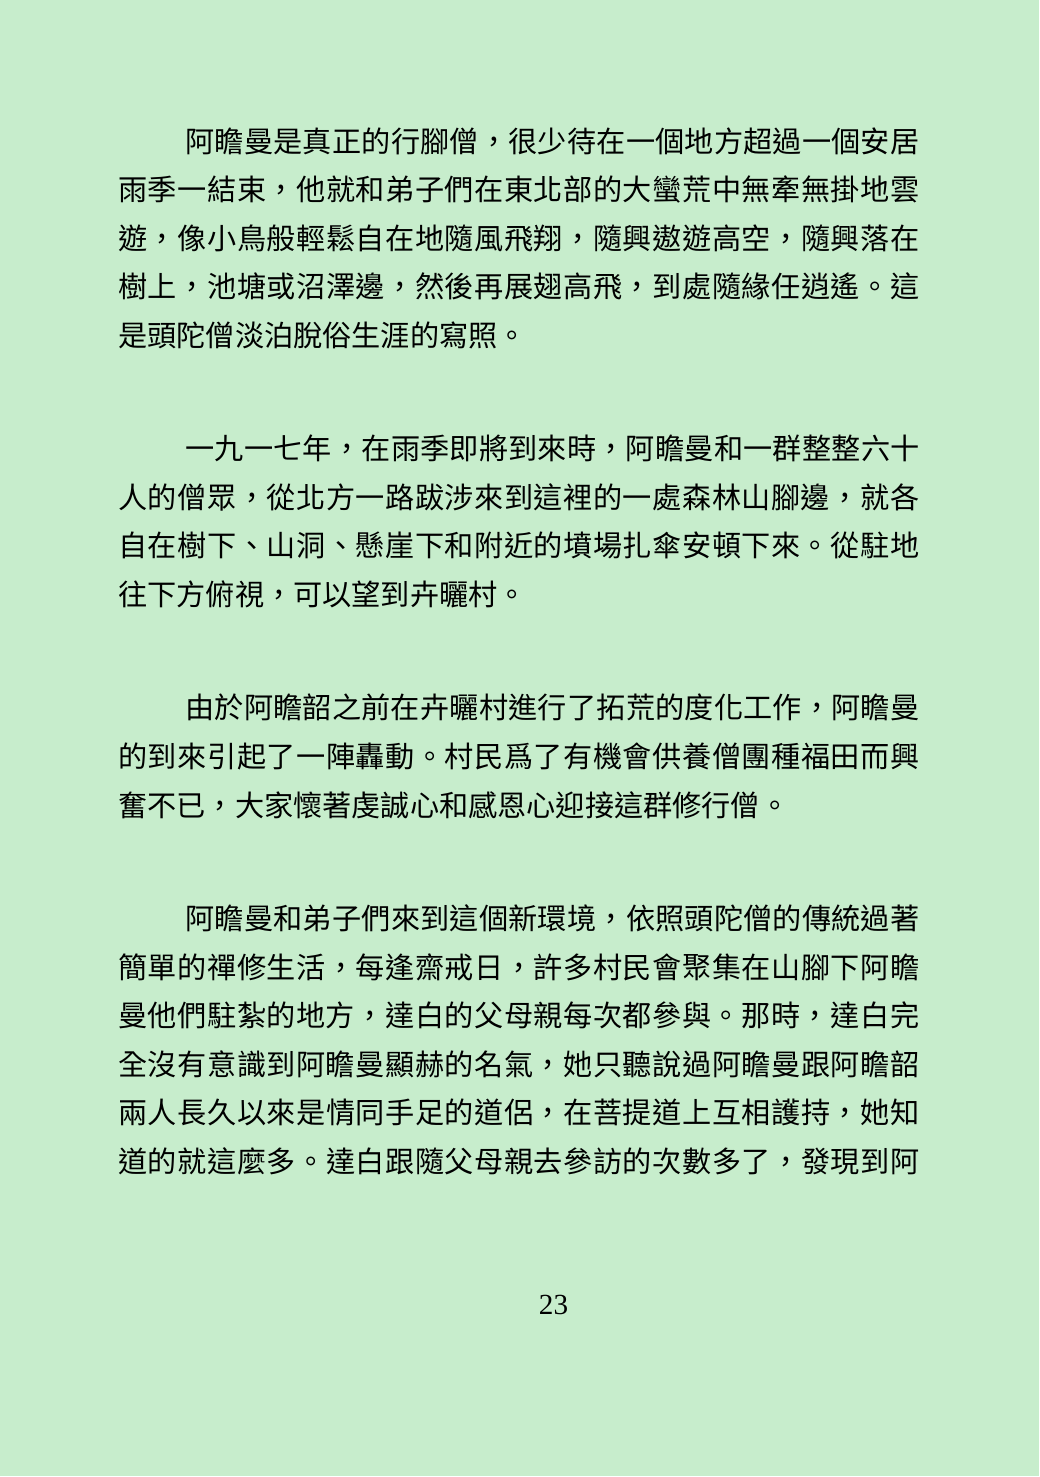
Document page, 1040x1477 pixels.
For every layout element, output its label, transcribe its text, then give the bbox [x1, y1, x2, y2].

text 一九一七年，在雨季即將到來時，阿瞻曼和一群整整六十人的僧眾，從北方一路跋涉來到這裡的一處森林山腳邊，就各自在樹下、山洞、懸崖下和附近的墳場扎傘安頓下來。從駐地往下方俯視，可以望到卉曬村。 [118, 426, 921, 614]
text 阿瞻曼是真正的行腳僧，很少待在一個地方超過一個安居，雨季一結束，他就和弟子們在東北部的大蠻荒中無牽無掛地雲遊，像小鳥般輕鬆自在地隨風飛翔，隨興遨遊高空，隨興落在樹上，池塘或沼澤邊，然後再展翅高飛，到處隨緣任逍遙。這是頭陀僧淡泊脫俗生涯的寫照。 [118, 118, 921, 354]
text 阿瞻曼和弟子們來到這個新環境，依照頭陀僧的傳統過著簡單的禪修生活，每逢齋戒日，許多村民會聚集在山腳下阿瞻曼他們駐紮的地方，達白的父母親每次都參與。那時，達白完全沒有意識到阿瞻曼顯赫的名氣，她只聽說過阿瞻曼跟阿瞻韶兩人長久以來是情同手足的道侶，在菩提道上互相護持，她知道的就這麼多。達白跟隨父母親去參訪的次數多了，發現到阿 [118, 896, 921, 1181]
text 由於阿瞻韶之前在卉曬村進行了拓荒的度化工作，阿瞻曼的到來引起了一陣轟動。村民爲了有機會供養僧團種福田而興奮不已，大家懷著虔誠心和感恩心迎接這群修行僧。 [118, 685, 921, 824]
